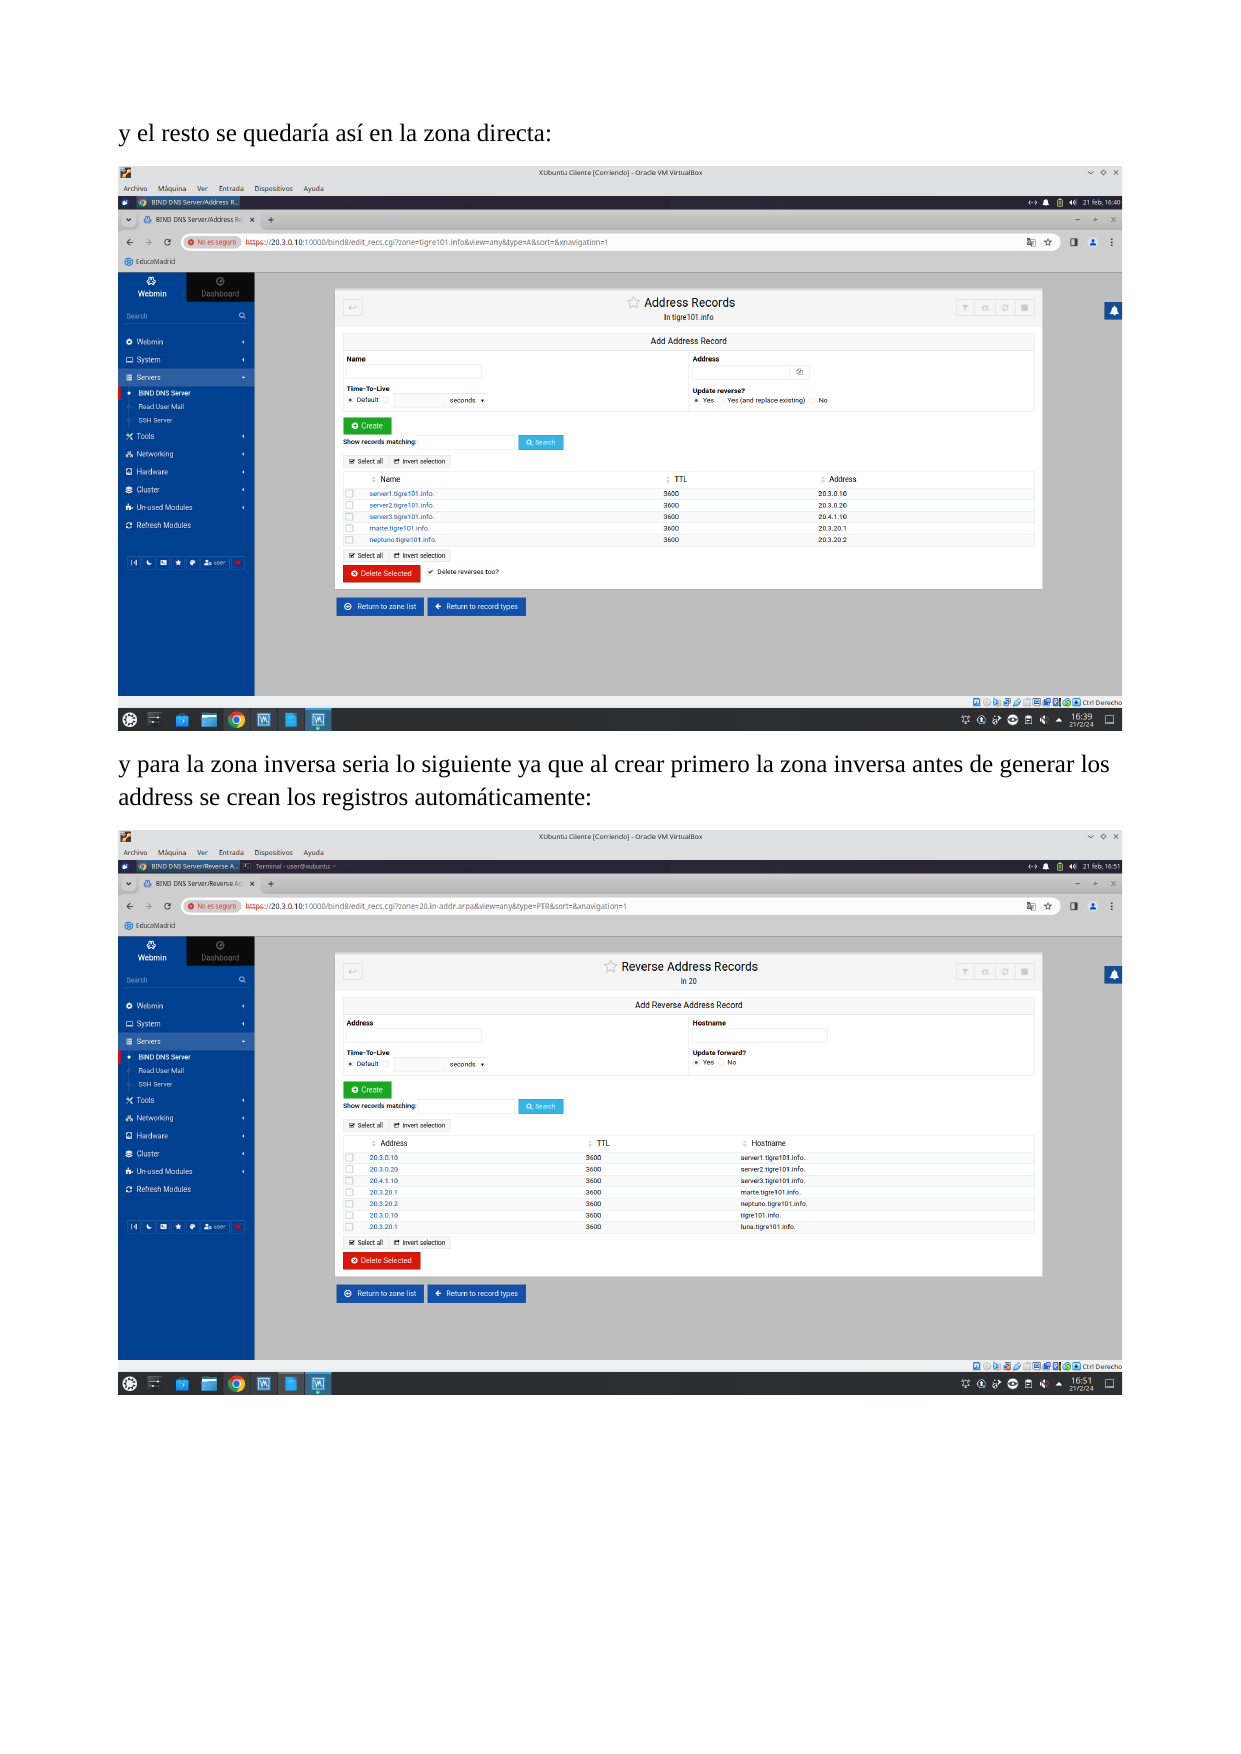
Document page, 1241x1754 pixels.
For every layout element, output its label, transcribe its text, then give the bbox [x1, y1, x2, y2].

text y el resto se quedaría así en la zona directa: [118, 118, 1122, 147]
text y para la zona inversa seria lo siguiente ya que al crear primero la zona inversa antes de generar los address se crean los registros automáticamente: [118, 749, 1122, 811]
picture [118, 830, 1123, 1395]
picture [118, 165, 1123, 731]
